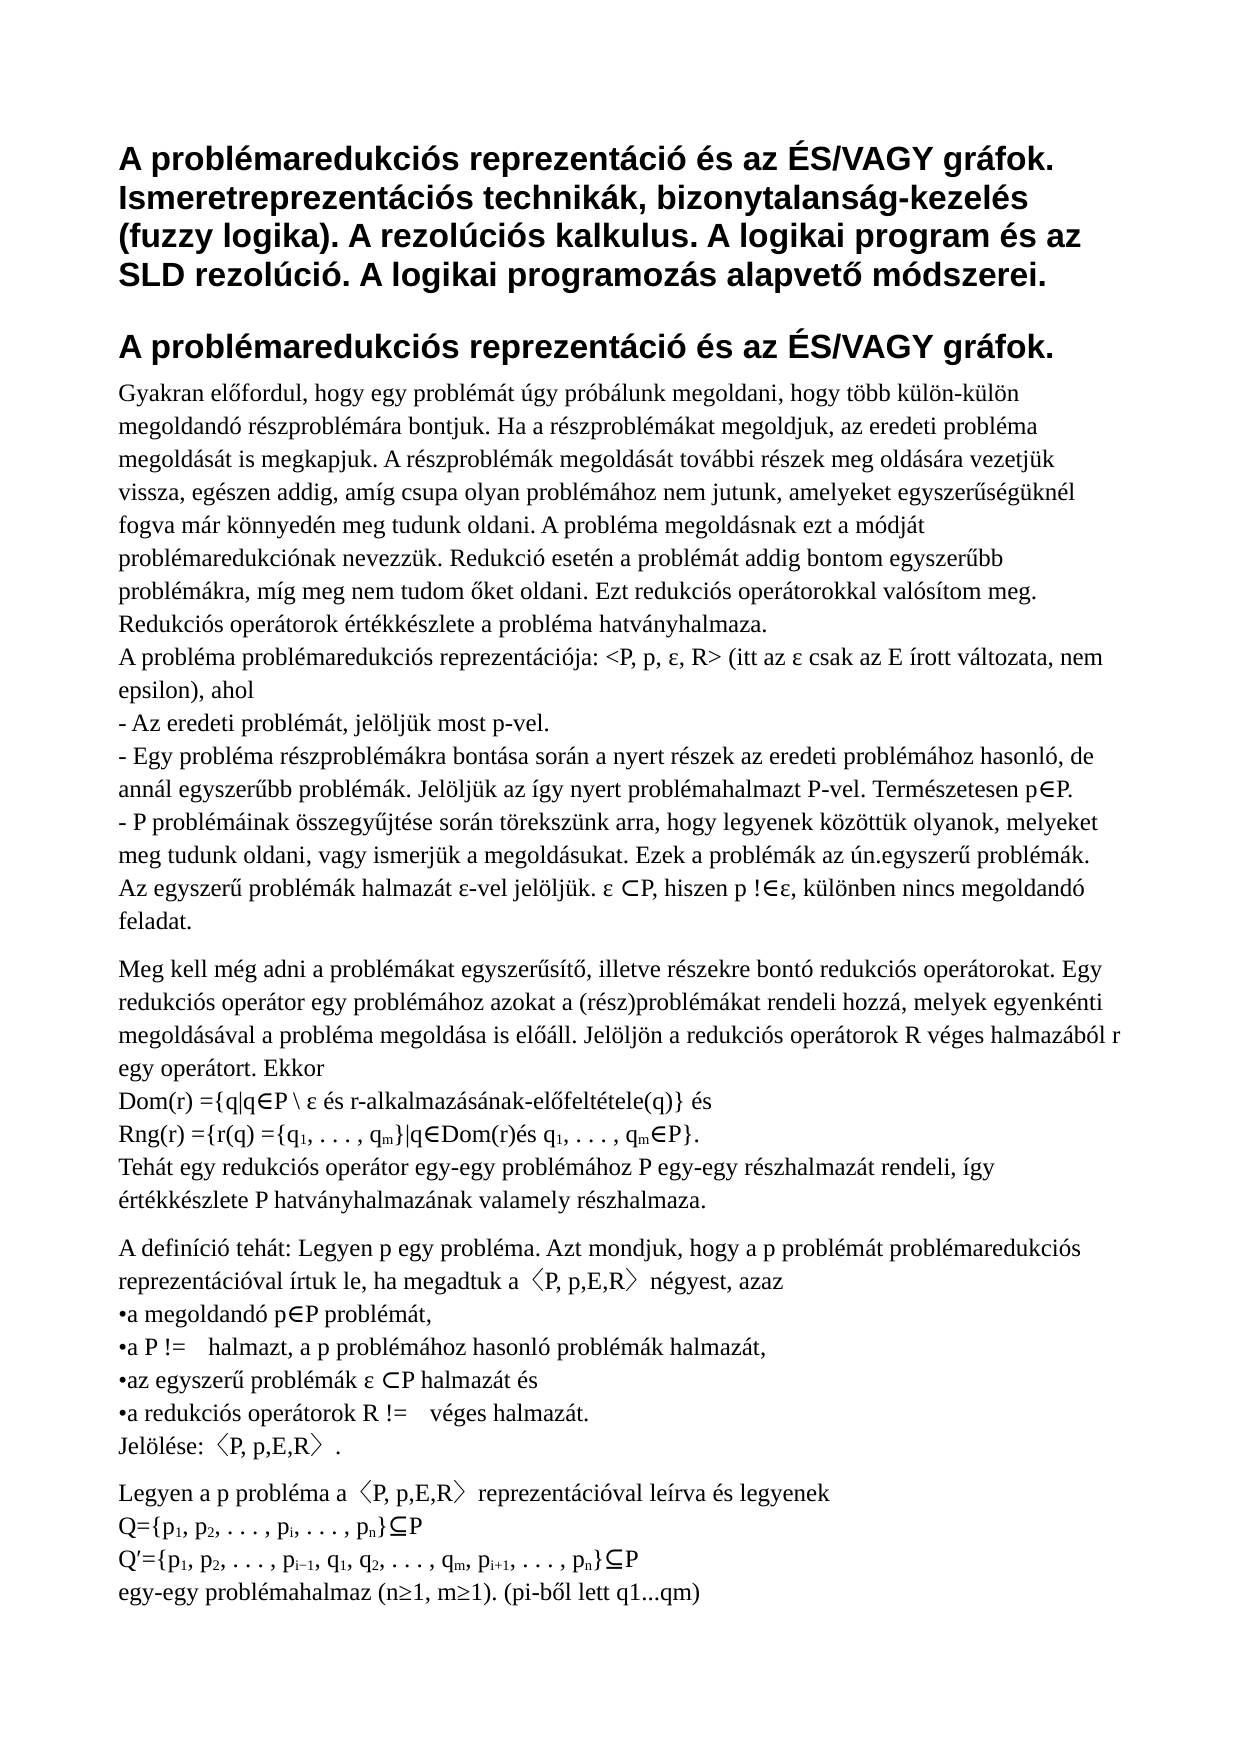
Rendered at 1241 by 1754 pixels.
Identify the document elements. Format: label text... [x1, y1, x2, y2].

text Legyen a p probléma a〈P, p,E,R〉reprezentációval leírva és legyenek Q={p1, p2, . . . , pi, . . . , pn}⊆P Q′={p1, p2, . . . , pi−1, q1, q2, . . . , qm, pi+1, . . . , pn}⊆P egy-egy problémahalmaz (n≥1, m≥1). (pi-ből lett q1...qm) [118, 1478, 1122, 1606]
text A definíció tehát: Legyen p egy probléma. Azt mondjuk, hogy a p problémát problémaredukciós reprezentációval írtuk le, ha megadtuk a〈P, p,E,R〉négyest, azaz •a megoldandó p∈P problémát, •a P !=∅ halmazt, a p problémához hasonló problémák halmazát, •az egyszerű problémák ε ⊂P halmazát és •a redukciós operátorok R !=∅ véges halmazát. Jelölése:〈P, p,E,R〉. [118, 1233, 1122, 1459]
subtitle A problémaredukciós reprezentáció és az ÉS/VAGY gráfok. [118, 327, 1122, 366]
text Meg kell még adni a problémákat egyszerűsítő, illetve részekre bontó redukciós operátorokat. Egy redukciós operátor egy problémához azokat a (rész)problémákat rendeli hozzá, melyek egyenkénti megoldásával a probléma megoldása is előáll. Jelöljön a redukciós operátorok R véges halmazából r egy operátort. Ekkor Dom(r) ={q|q∈P \ ε és r-alkalmazásának-előfeltétele(q)} és Rng(r) ={r(q) ={q1, . . . , qm}|q∈Dom(r)és q1, . . . , qm∈P}. Tehát egy redukciós operátor egy-egy problémához P egy-egy részhalmazát rendeli, így értékkészlete P hatványhalmazának valamely részhalmaza. [118, 954, 1122, 1214]
subtitle A problémaredukciós reprezentáció és az ÉS/VAGY gráfok. Ismeretreprezentációs technikák, bizonytalanság-kezelés (fuzzy logika). A rezolúciós kalkulus. A logikai program és az SLD rezolúció. A logikai programozás alapvető módszerei. [118, 139, 1122, 293]
text Gyakran előfordul, hogy egy problémát úgy próbálunk megoldani, hogy több külön-külön megoldandó részproblémára bontjuk. Ha a részproblémákat megoldjuk, az eredeti probléma megoldását is megkapjuk. A részproblémák megoldását további részek meg oldására vezetjük vissza, egészen addig, amíg csupa olyan problémához nem jutunk, amelyeket egyszerűségüknél fogva már könnyedén meg tudunk oldani. A probléma megoldásnak ezt a módját problémaredukciónak nevezzük. Redukció esetén a problémát addig bontom egyszerűbb problémákra, míg meg nem tudom őket oldani. Ezt redukciós operátorokkal valósítom meg. Redukciós operátorok értékkészlete a probléma hatványhalmaza. A probléma problémaredukciós reprezentációja: <P, p, ε, R> (itt az ε csak az E írott változata, nem epsilon), ahol - Az eredeti problémát, jelöljük most p-vel. - Egy probléma részproblémákra bontása során a nyert részek az eredeti problémához hasonló, de annál egyszerűbb problémák. Jelöljük az így nyert problémahalmazt P-vel. Természetesen p∈P. - P problémáinak összegyűjtése során törekszünk arra, hogy legyenek közöttük olyanok, melyeket meg tudunk oldani, vagy ismerjük a megoldásukat. Ezek a problémák az ún.egyszerű problémák. Az egyszerű problémák halmazát ε-vel jelöljük. ε ⊂P, hiszen p !∈ε, különben nincs megoldandó feladat. [118, 378, 1122, 935]
